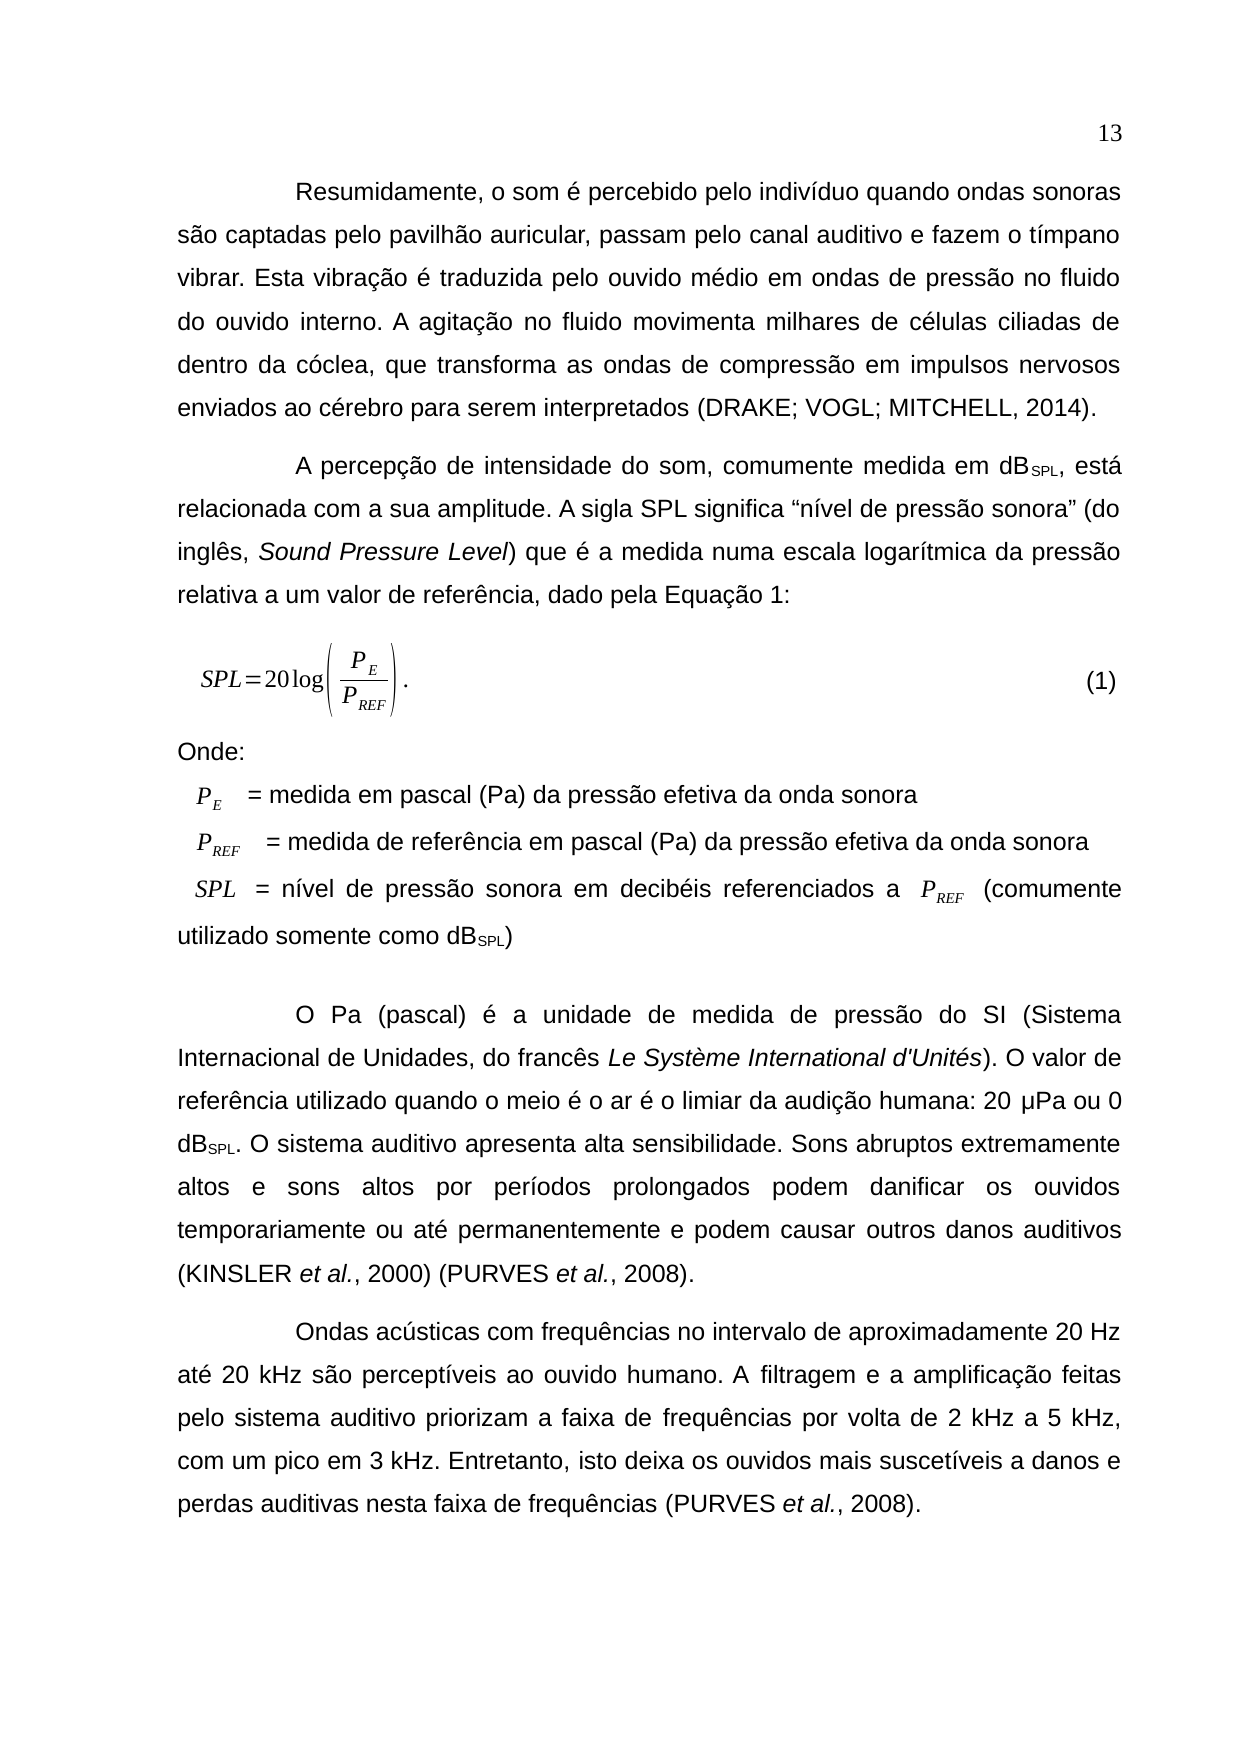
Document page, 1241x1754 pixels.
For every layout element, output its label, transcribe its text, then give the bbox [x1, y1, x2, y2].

text = medida de referência em pascal (Pa) da pressão efetiva da onda sonora [177, 827, 1122, 860]
text = medida em pascal (Pa) da pressão efetiva da onda sonora [177, 780, 1122, 813]
text = nível de pressão sonora em decibéis referenciados a(comumente utilizado somente como dBSPL) [177, 874, 1122, 950]
text O Pa (pascal) é a unidade de medida de pressão do SI (Sistema Internacional de Unidades, do francês Le Système International d'Unités). O valor de referência utilizado quando o meio é o ar é o limiar da audição humana: 20 μPa ou 0 dBSPL. O sistema auditivo apresenta alta sensibilidade. Sons abruptos extremamente altos e sons altos por períodos prolongados podem danificar os ouvidos temporariamente ou até permanentemente e podem causar outros danos auditivos (KINSLER et al., 2000) (PURVES et al., 2008). [177, 1000, 1122, 1287]
table_header [177, 638, 1017, 737]
text Resumidamente, o som é percebido pelo indivíduo quando ondas sonoras são captadas pelo pavilhão auricular, passam pelo canal auditivo e fazem o tímpano vibrar. Esta vibração é traduzida pelo ouvido médio em ondas de pressão no fluido do ouvido interno. A agitação no fluido movimenta milhares de células ciliadas de dentro da cóclea, que transforma as ondas de compressão em impulsos nervosos enviados ao cérebro para serem interpretados (DRAKE; VOGL; MITCHELL, 2014). [177, 177, 1122, 422]
text A percepção de intensidade do som, comumente medida em dBSPL, está relacionada com a sua amplitude. A sigla SPL significa “nível de pressão sonora” (do inglês, Sound Pressure Level) que é a medida numa escala logarítmica da pressão relativa a um valor de referência, dado pela Equação 1: [177, 451, 1122, 609]
table_header (1) [1017, 638, 1122, 737]
text Onde: [177, 737, 1122, 766]
text Ondas acústicas com frequências no intervalo de aproximadamente 20 Hz até 20 kHz são perceptíveis ao ouvido humano. A filtragem e a amplificação feitas pelo sistema auditivo priorizam a faixa de frequências por volta de 2 kHz a 5 kHz, com um pico em 3 kHz. Entretanto, isto deixa os ouvidos mais suscetíveis a danos e perdas auditivas nesta faixa de frequências (PURVES et al., 2008). [177, 1317, 1122, 1518]
